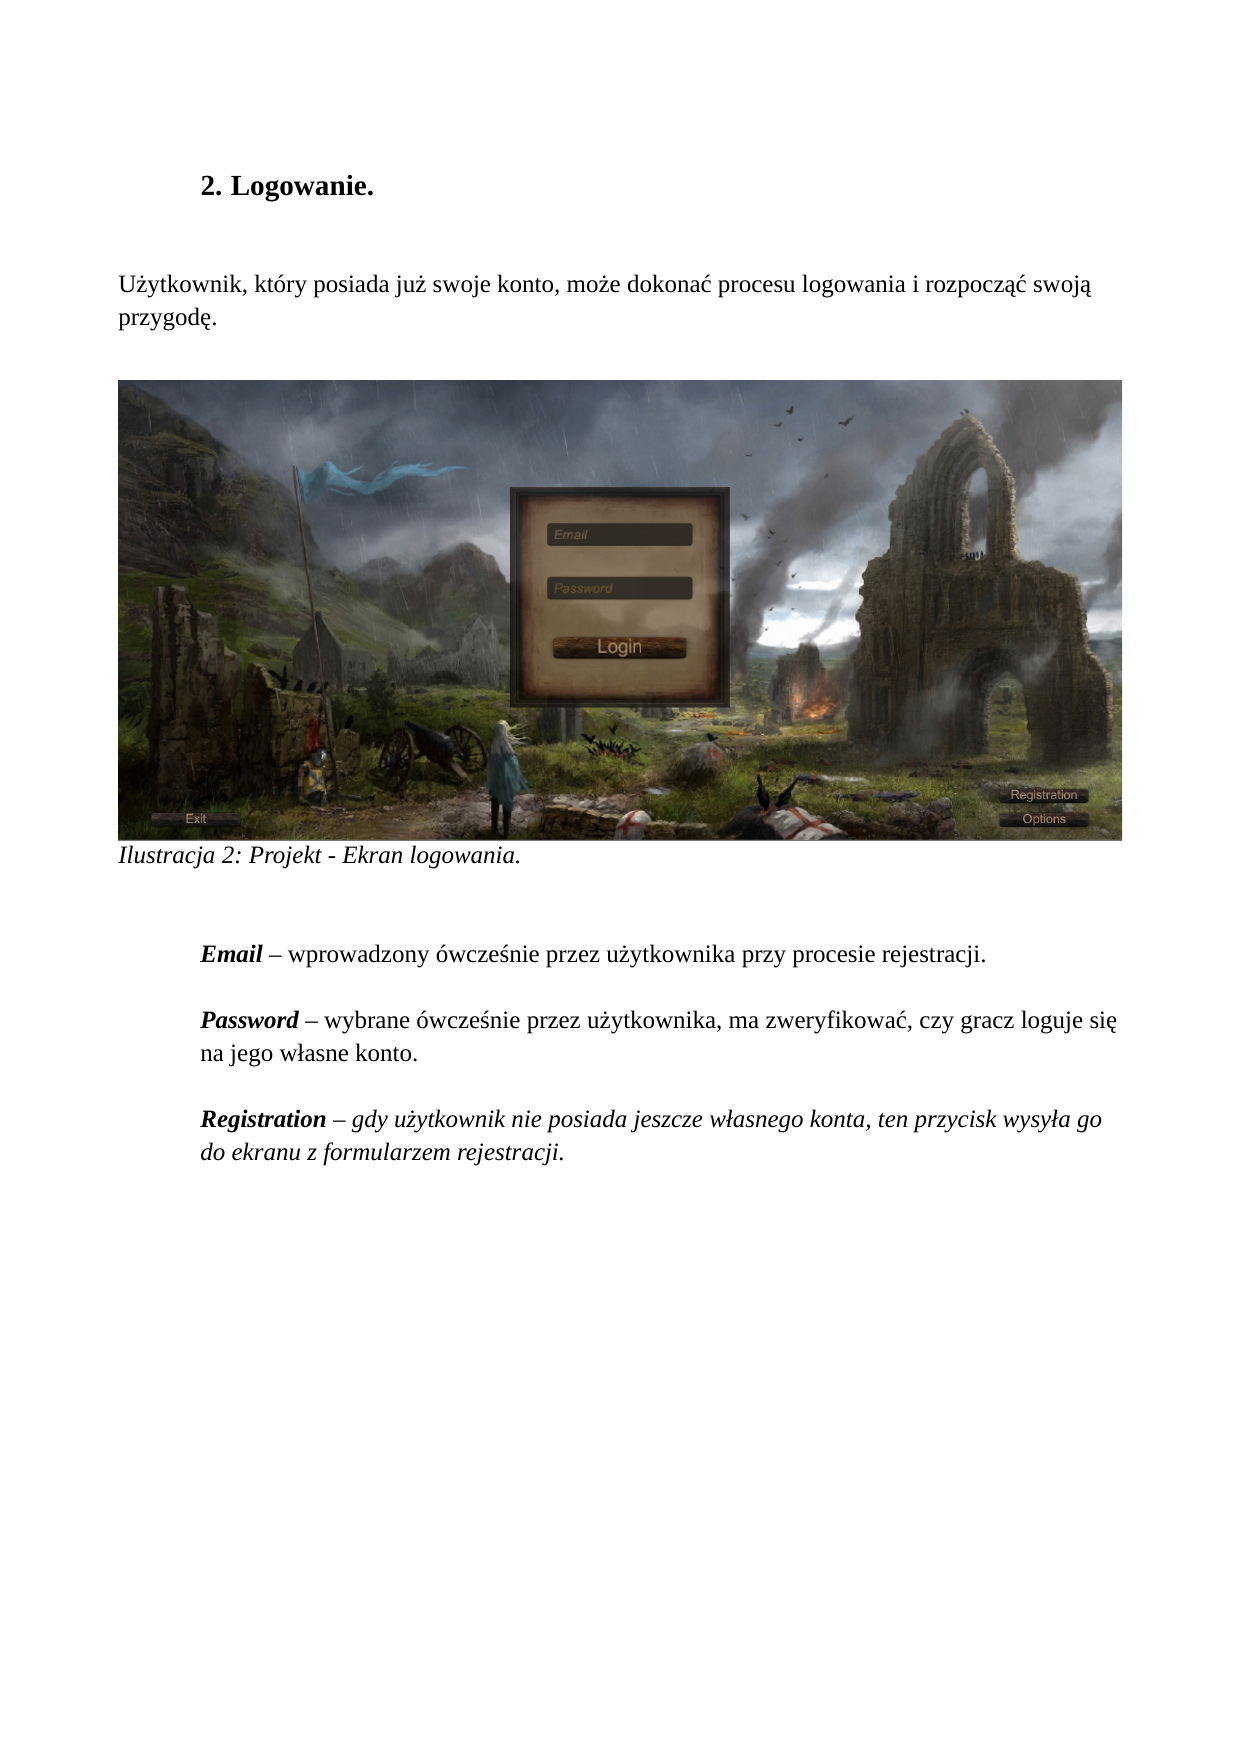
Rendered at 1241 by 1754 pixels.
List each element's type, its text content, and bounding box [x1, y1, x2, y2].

text Użytkownik, który posiada już swoje konto, może dokonać procesu logowania i rozpocząć swoją przygodę. [118, 269, 1122, 331]
text Password – wybrane ówcześnie przez użytkownika, ma zweryfikować, czy gracz loguje się na jego własne konto. [118, 1005, 1122, 1067]
picture [118, 380, 1123, 841]
text Ilustracja 2: Projekt - Ekran logowania. [118, 841, 1122, 869]
text Email – wprowadzony ówcześnie przez użytkownika przy procesie rejestracji. [118, 939, 1122, 968]
list Logowanie. [193, 168, 1122, 202]
text Registration – gdy użytkownik nie posiada jeszcze własnego konta, ten przycisk wysyła go do ekranu z formularzem rejestracji. [118, 1104, 1122, 1166]
